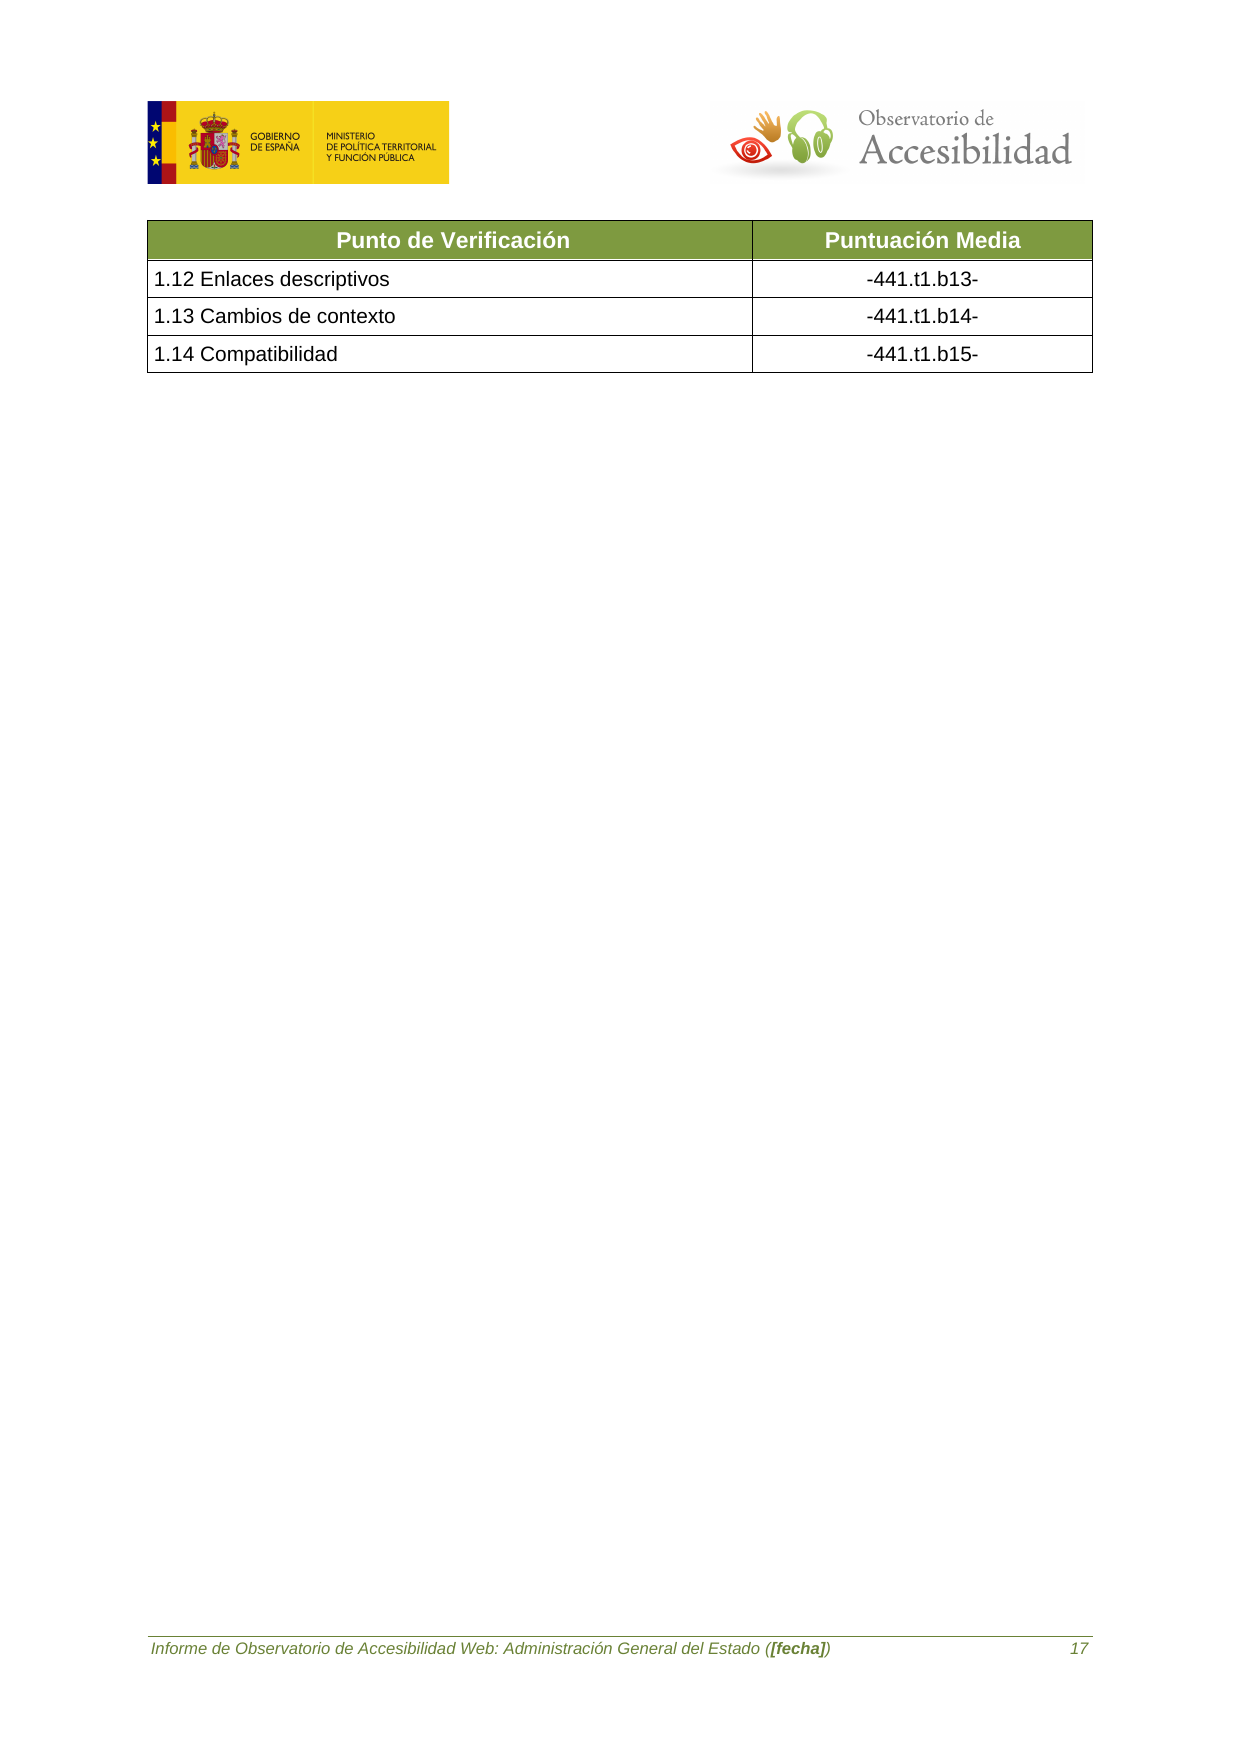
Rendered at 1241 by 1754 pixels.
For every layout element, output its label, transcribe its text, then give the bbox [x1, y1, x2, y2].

picture [147, 101, 450, 184]
table_cell -441.t1.b13- [753, 261, 1092, 297]
table_header Puntuación Media [753, 221, 1092, 259]
table_cell -441.t1.b15- [753, 336, 1092, 372]
picture [710, 101, 1086, 184]
table_cell 1.12 Enlaces descriptivos [148, 261, 752, 297]
table_cell -441.t1.b14- [753, 298, 1092, 334]
table_cell 1.13 Cambios de contexto [148, 298, 752, 334]
table_header Punto de Verificación [148, 221, 752, 259]
table_cell 1.14 Compatibilidad [148, 336, 752, 372]
